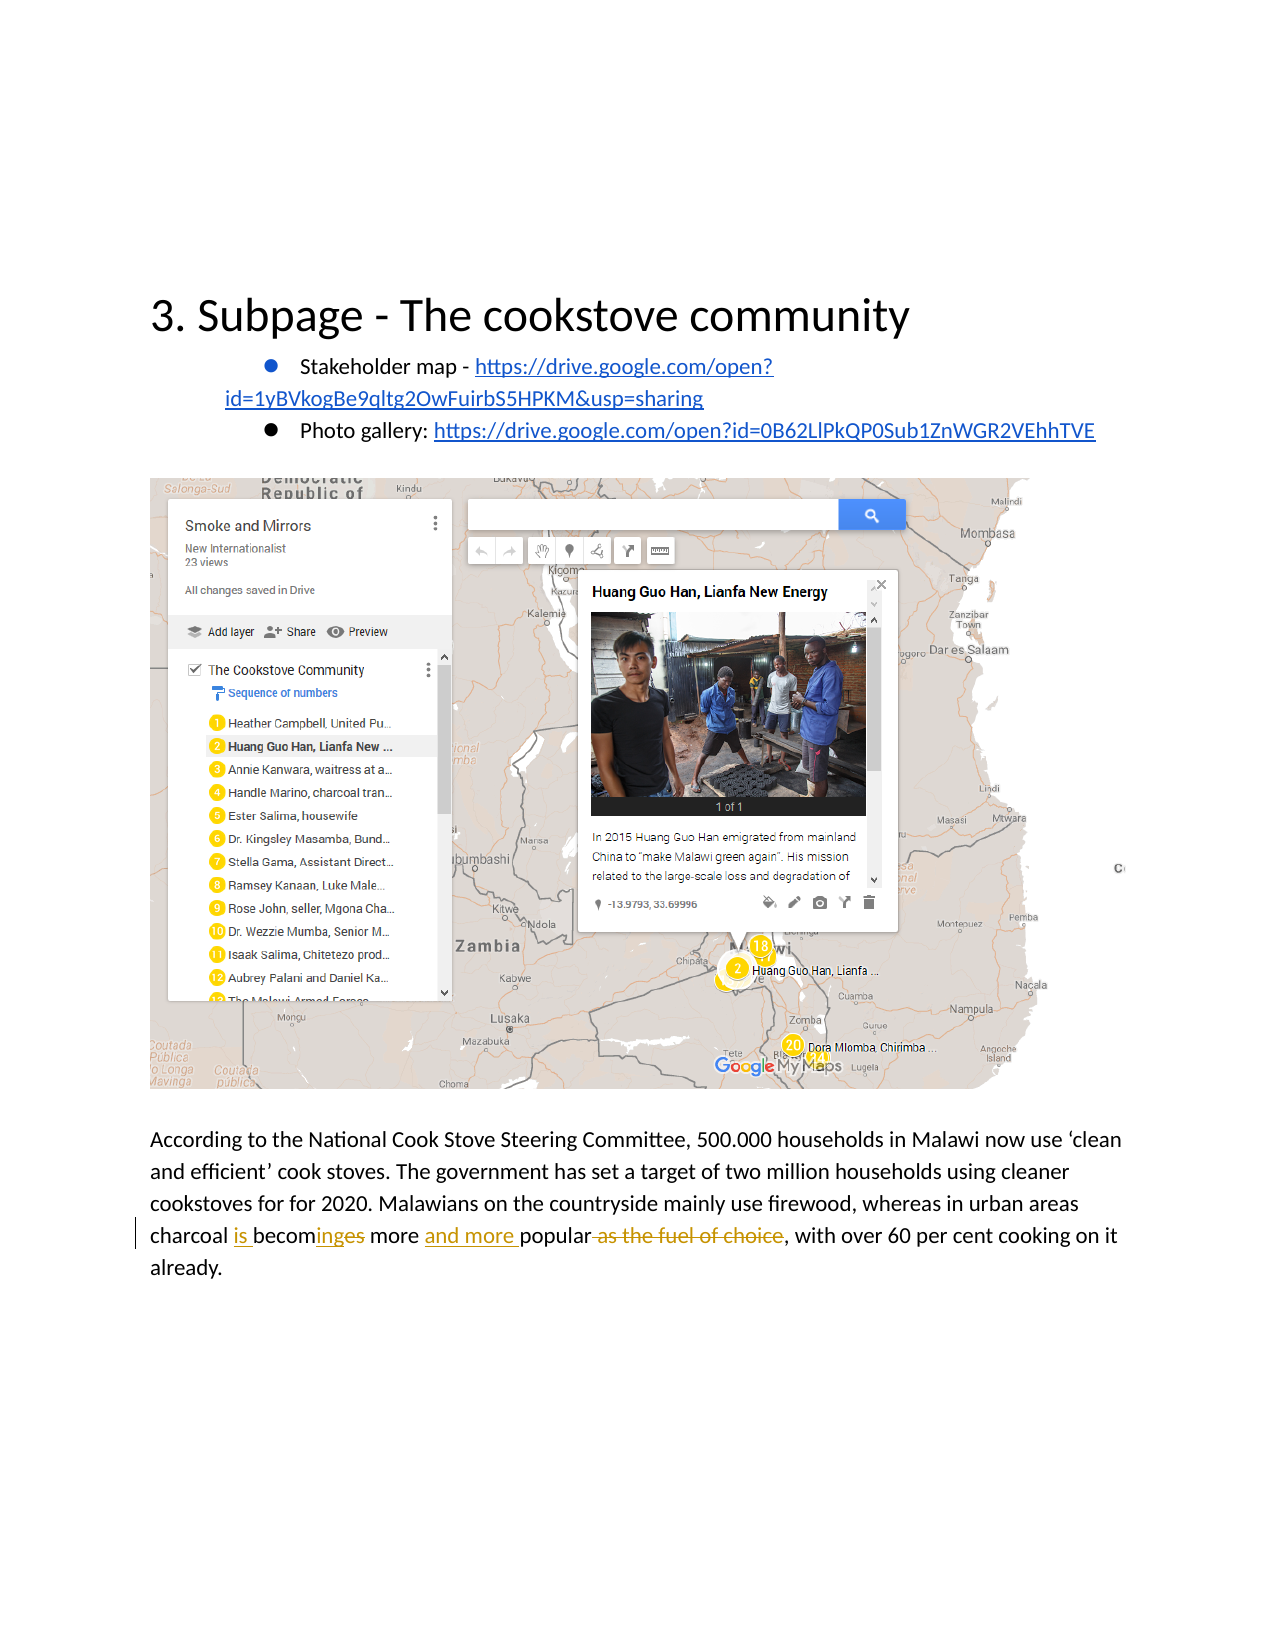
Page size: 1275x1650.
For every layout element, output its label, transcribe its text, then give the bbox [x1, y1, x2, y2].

list Photo gallery: https://drive.google.com/open?id=0B62LlPkQP0Sub1ZnWGR2VEhhTVE [225, 416, 1125, 474]
list Stakeholder map - https://drive.google.com/open?id=1yBVkogBe9qltg2OwFuirbS5HPKM&usp=sharing [225, 352, 1125, 412]
subtitle 3. Subpage - The cookstove community [150, 284, 1125, 343]
text According to the National Cook Stove Steering Committee, 500.000 households in Malawi now use ‘clean and efficient’ cook stoves. The government has set a target of two million households using cleaner cookstoves for for 2020. Malawians on the countryside mainly use firewood, whereas in urban areas charcoal is becoming more and more popular, with over 60 per cent cooking on it already. [150, 1125, 1125, 1282]
picture [150, 478, 1125, 1089]
